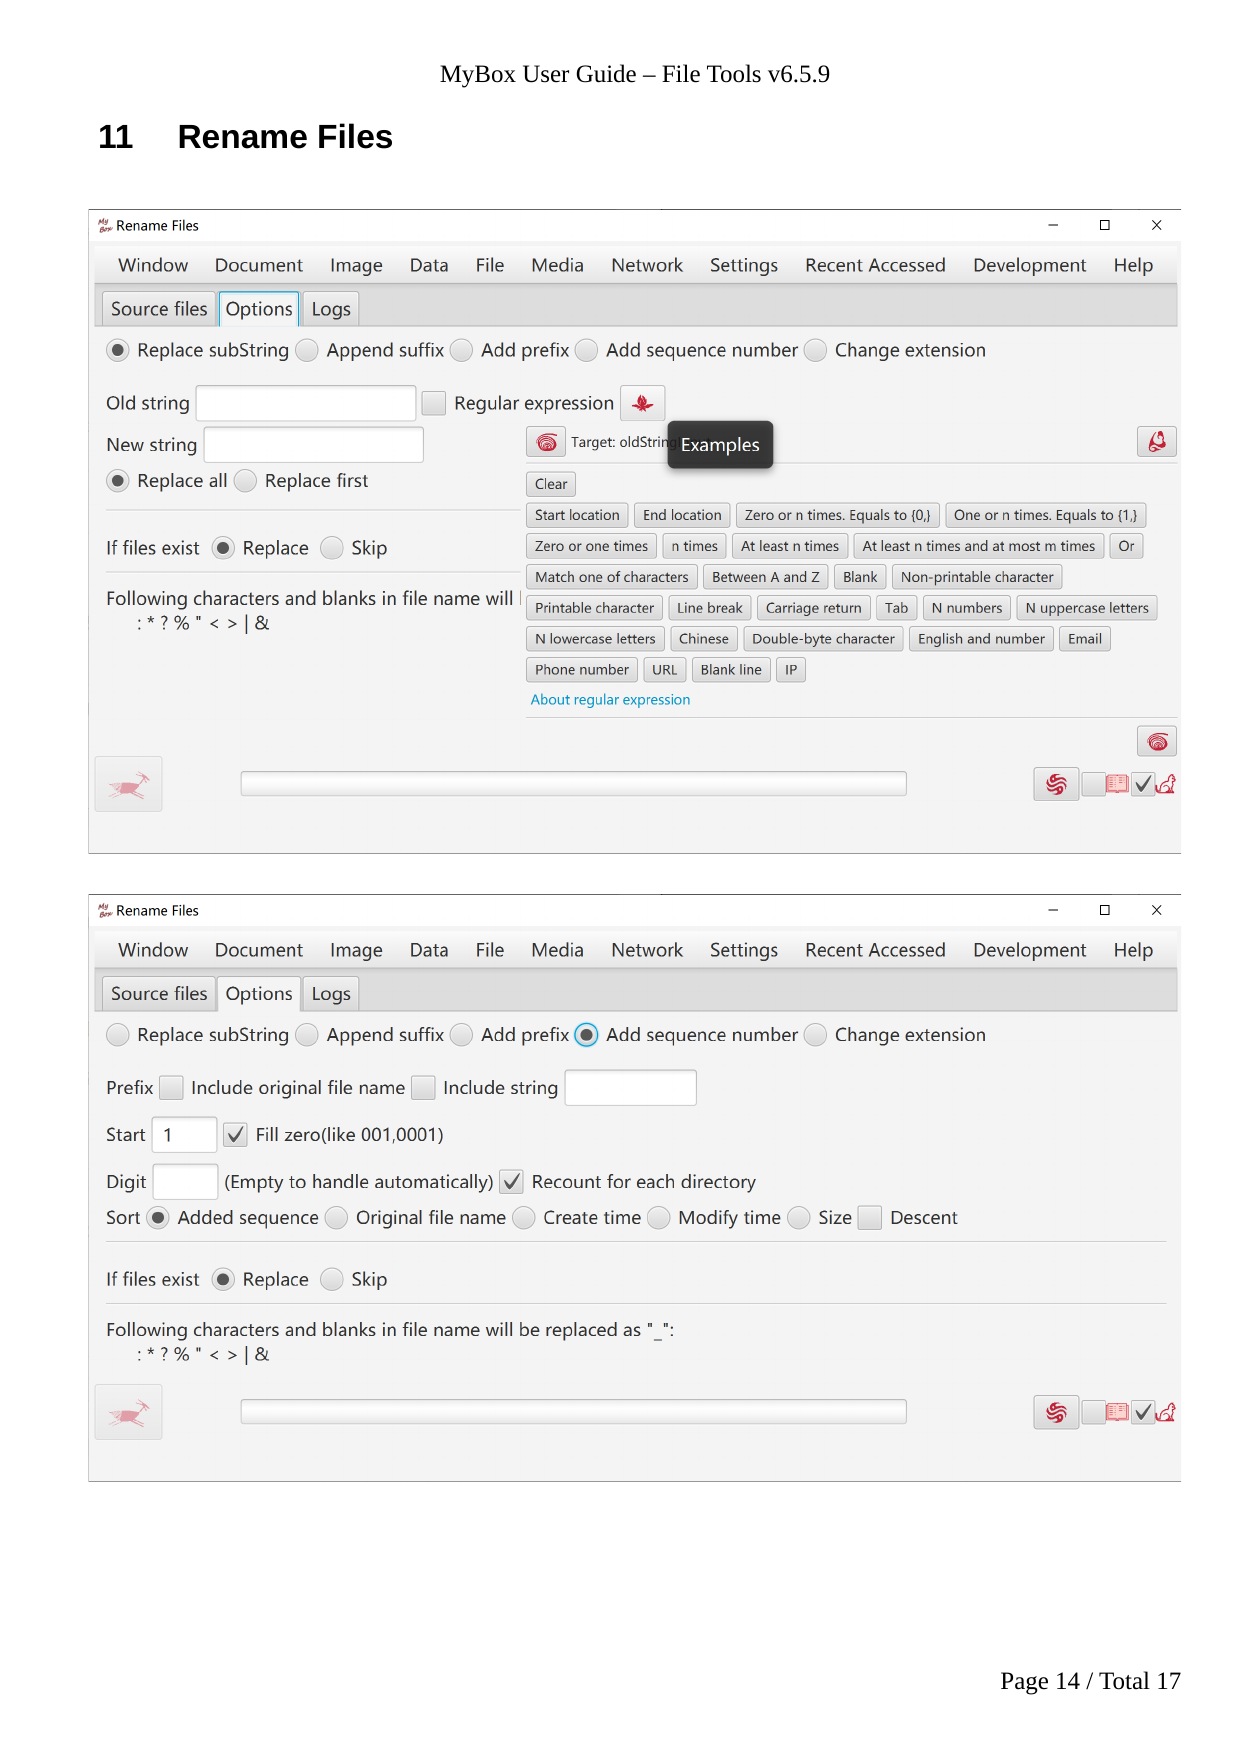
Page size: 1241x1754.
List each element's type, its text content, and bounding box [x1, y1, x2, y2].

picture [88, 209, 1182, 854]
picture [88, 894, 1182, 1482]
subtitle Rename Files [88, 117, 1181, 156]
